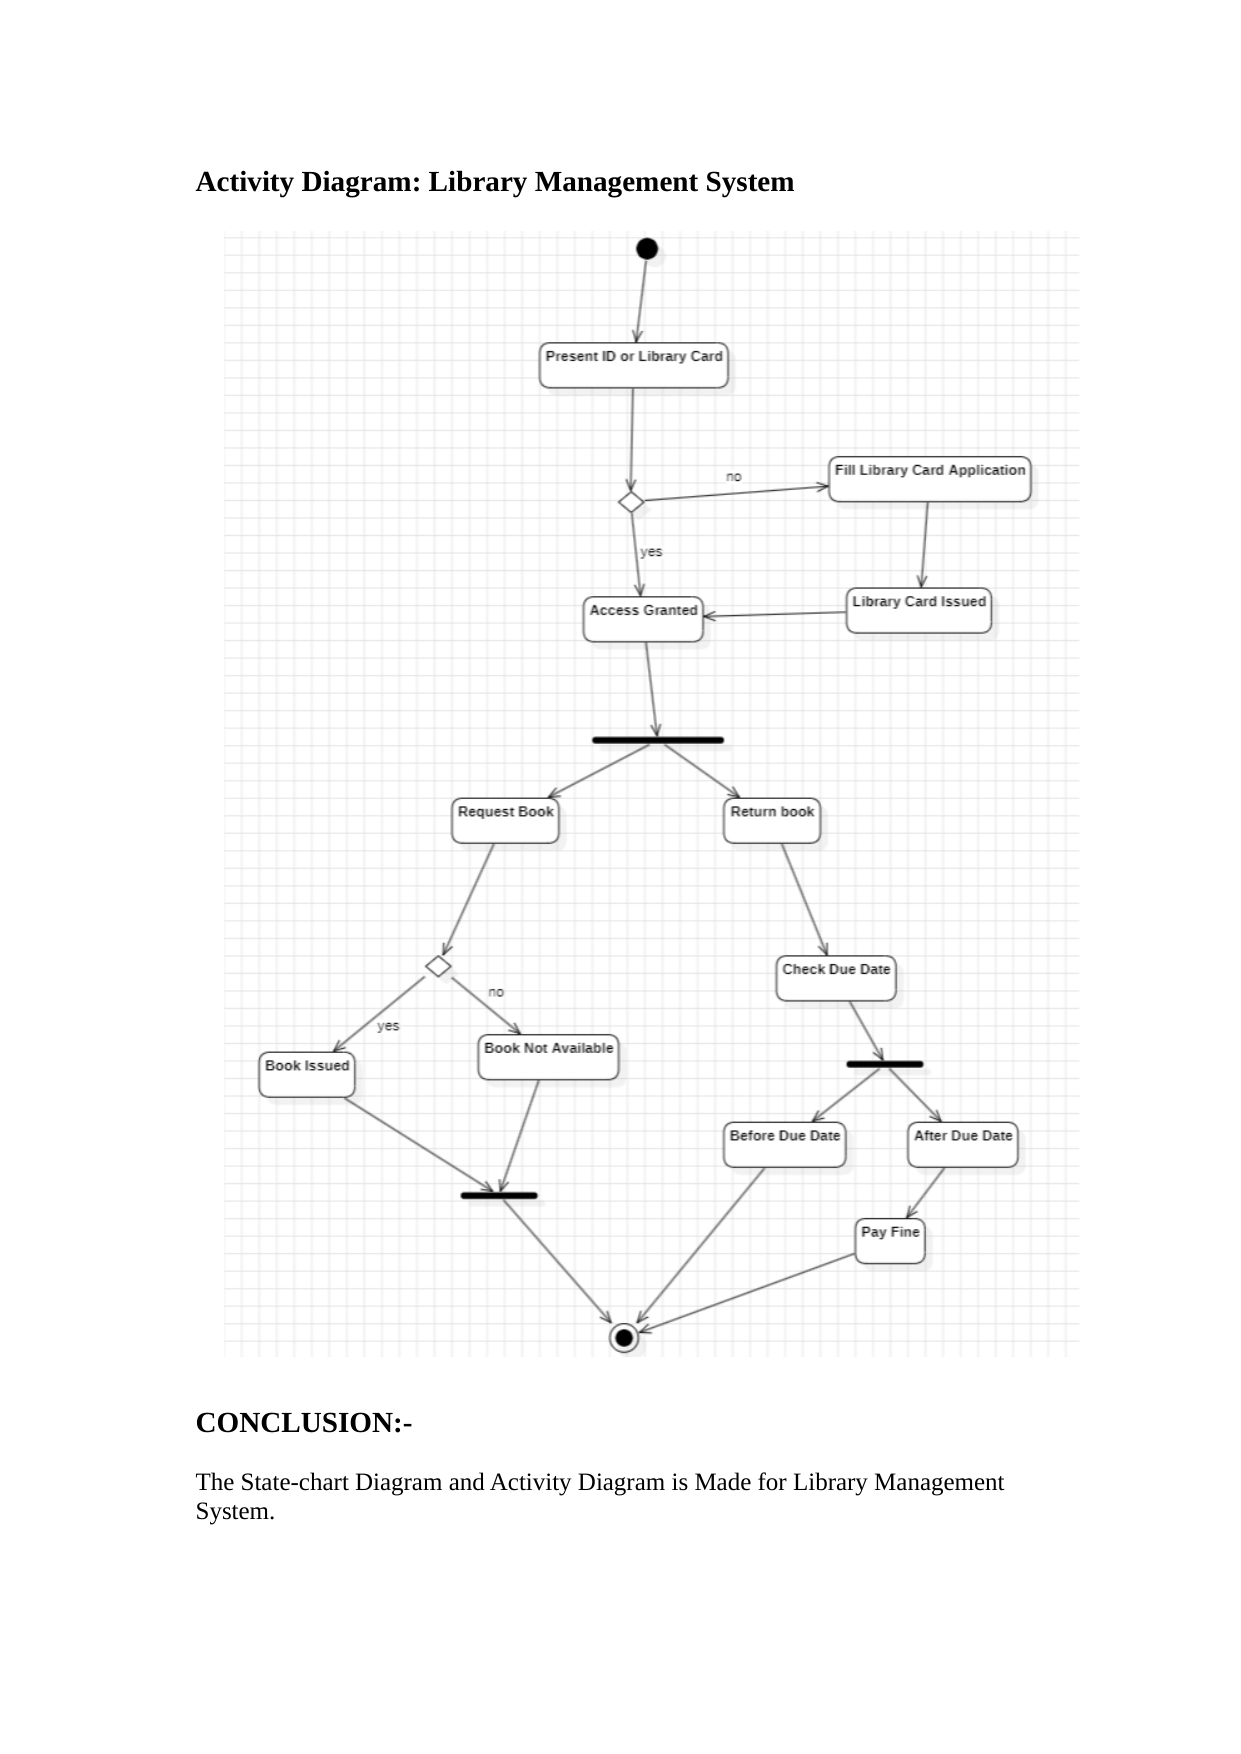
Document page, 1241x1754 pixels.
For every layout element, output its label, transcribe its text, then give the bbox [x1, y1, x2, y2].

picture [224, 231, 1080, 1357]
text Activity Diagram: Library Management System [195, 164, 1123, 198]
text CONCLUSION:- [195, 1405, 1123, 1439]
text System. [195, 1496, 1123, 1525]
text The State-chart Diagram and Activity Diagram is Made for Library Management [195, 1467, 1123, 1496]
